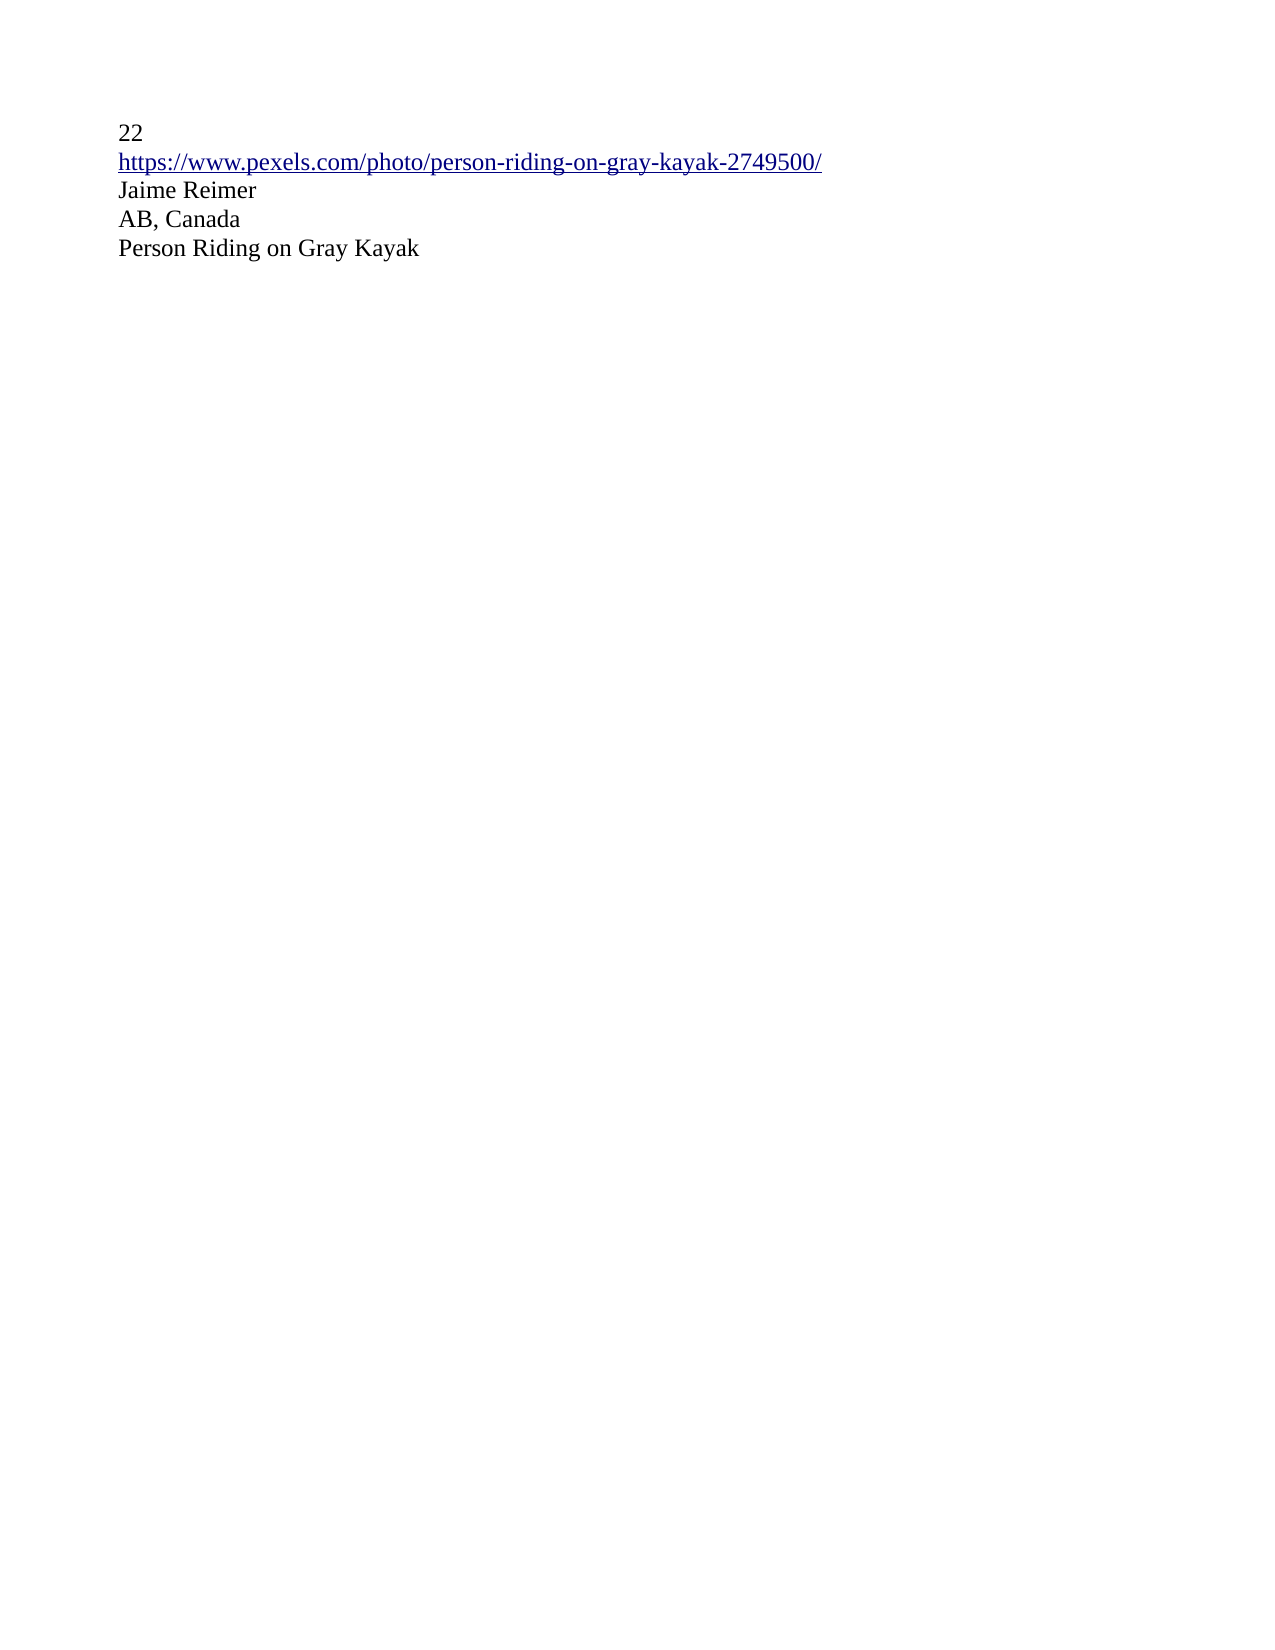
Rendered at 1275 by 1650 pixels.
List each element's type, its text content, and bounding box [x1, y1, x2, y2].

text Jaime Reimer [118, 176, 1157, 204]
text AB, Canada [118, 204, 1157, 233]
text https://www.pexels.com/photo/person-riding-on-gray-kayak-2749500/ [118, 147, 1157, 176]
text Person Riding on Gray Kayak [118, 233, 1157, 262]
text 22 [118, 118, 1157, 147]
